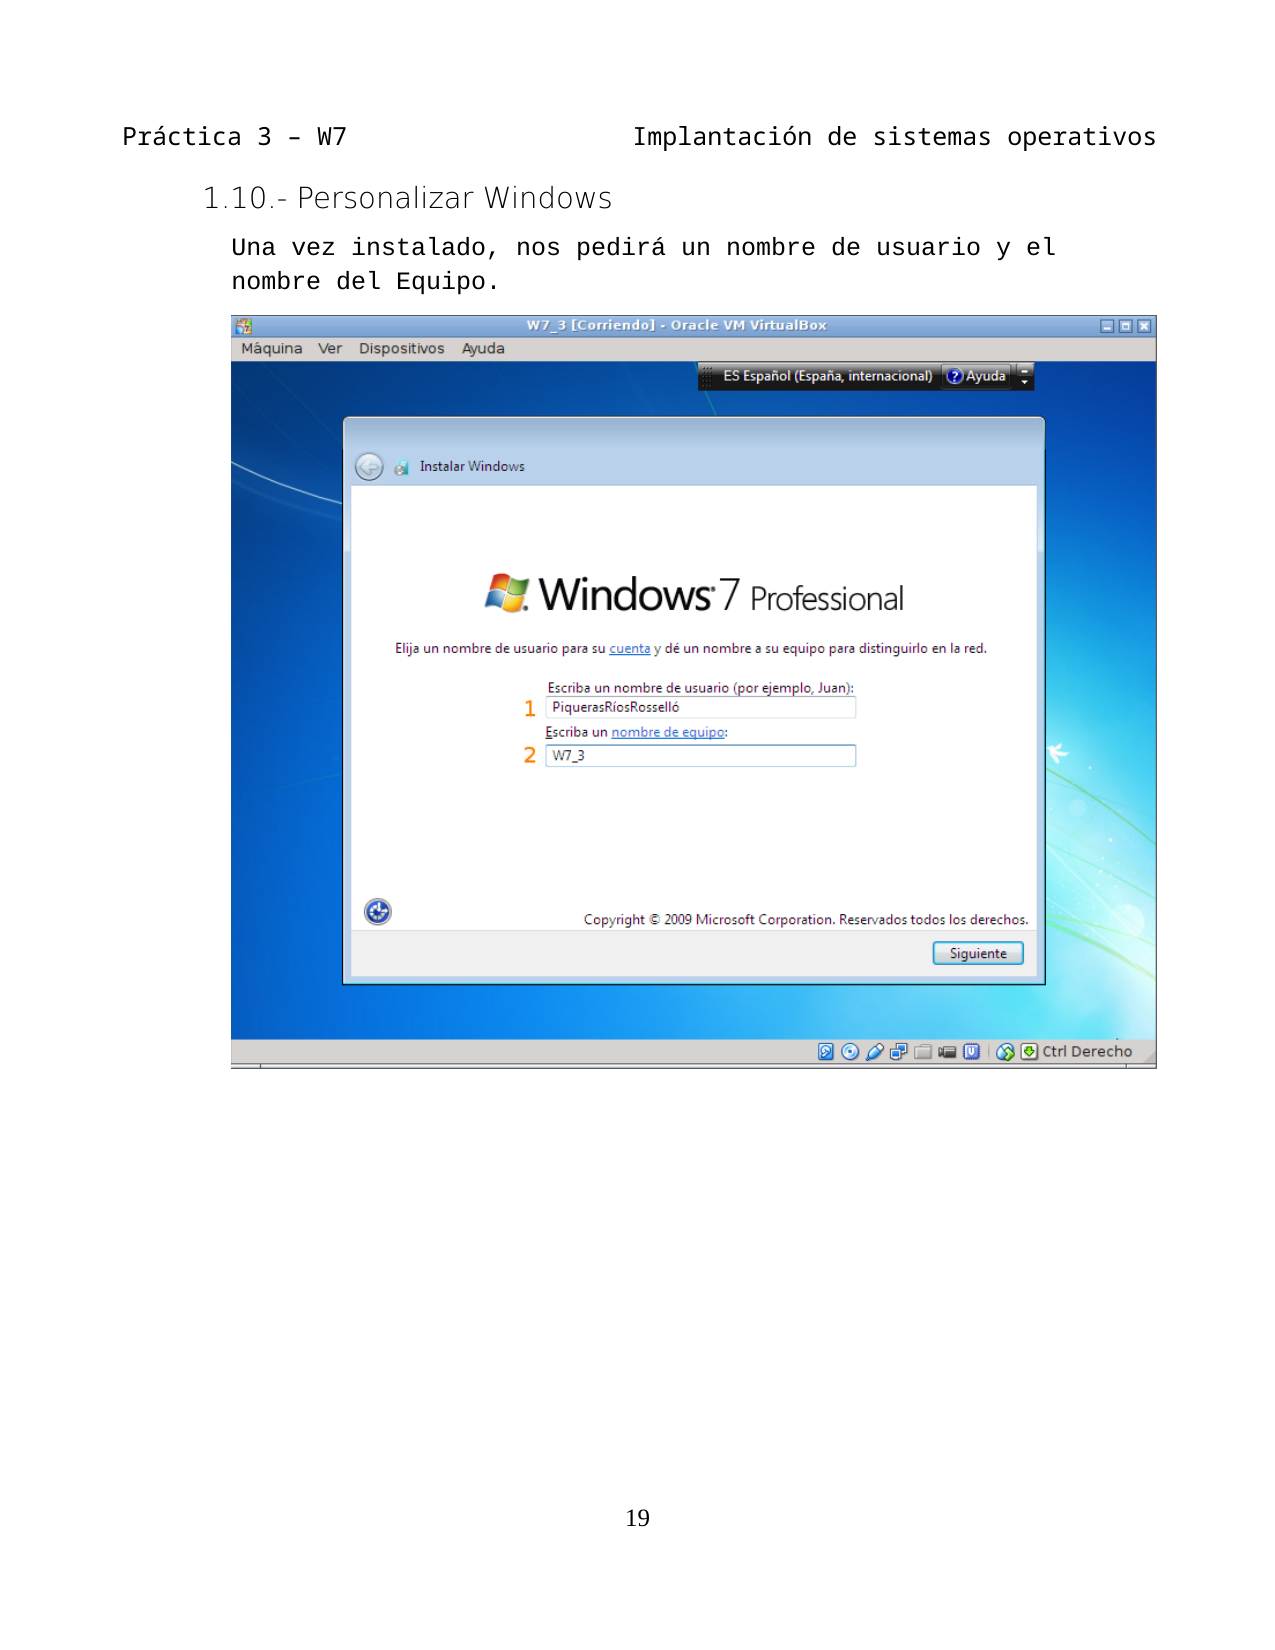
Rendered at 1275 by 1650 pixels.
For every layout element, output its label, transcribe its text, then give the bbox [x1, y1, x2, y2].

text Una vez instalado, nos pedirá un nombre de usuario y el nombre del Equipo. [231, 235, 1157, 297]
list Personalizar Windows [193, 182, 1157, 216]
picture [231, 315, 1157, 1069]
